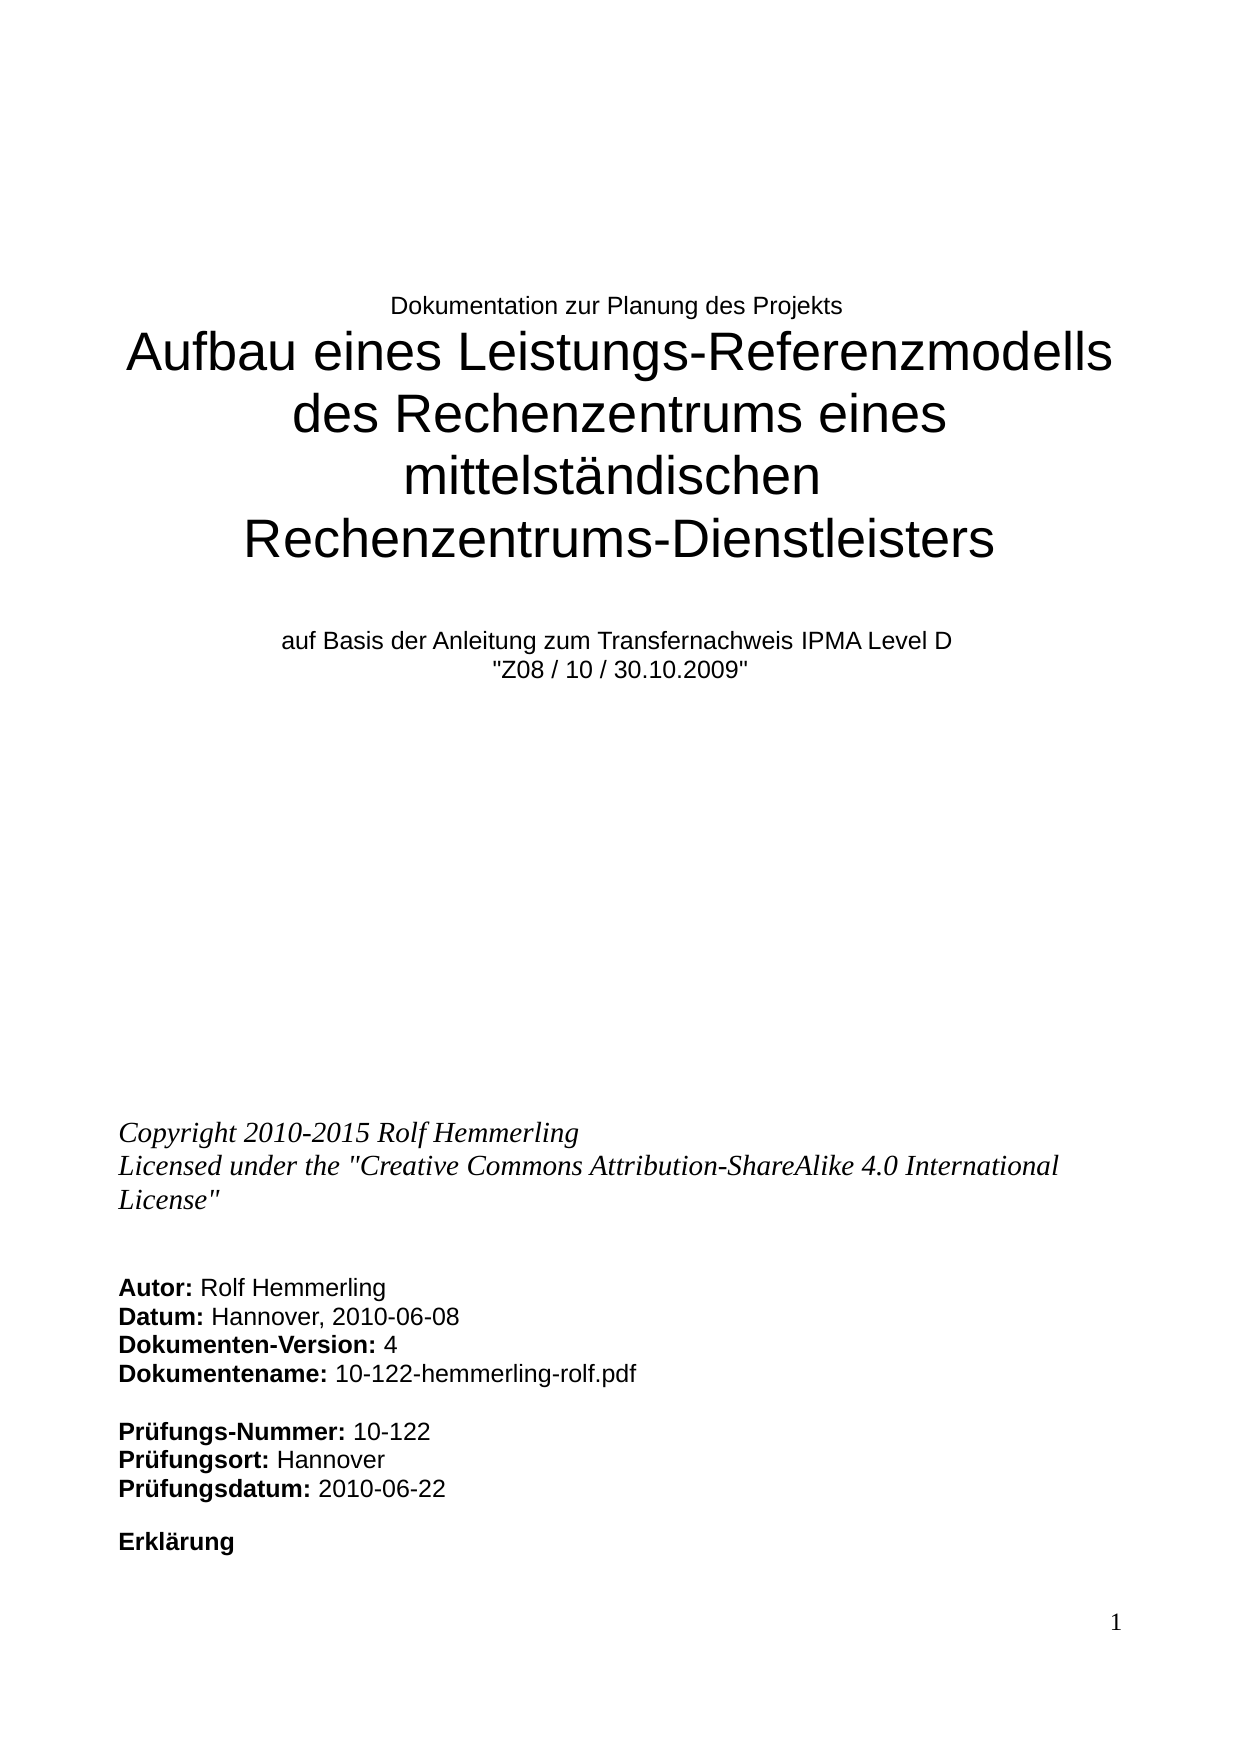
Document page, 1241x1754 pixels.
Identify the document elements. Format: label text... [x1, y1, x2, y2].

text Prüfungs-Nummer: 10-122 [118, 1417, 1122, 1445]
text Rechenzentrums-Dienstleisters [118, 506, 1122, 568]
text Dokumenten-Version: 4 [118, 1330, 1122, 1359]
text Dokumentation zur Planung des Projekts [118, 291, 1122, 319]
text Licensed under the "Creative Commons Attribution-ShareAlike 4.0 International License" [118, 1148, 1122, 1215]
text Prüfungsdatum: 2010-06-22 [118, 1474, 1122, 1503]
text "Z08 / 10 / 30.10.2009" [118, 655, 1122, 683]
text Copyright 2010-2015 Rolf Hemmerling [118, 1115, 1122, 1148]
text auf Basis der Anleitung zum Transfernachweis IPMA Level D [118, 626, 1122, 655]
text Aufbau eines Leistungs-Referenzmodells des Rechenzentrums eines mittelständischen [118, 319, 1122, 506]
text Erklärung [118, 1527, 1122, 1556]
text Prüfungsort: Hannover [118, 1445, 1122, 1474]
text Dokumentename: 10-122-hemmerling-rolf.pdf [118, 1359, 1122, 1388]
text Autor: Rolf Hemmerling [118, 1273, 1122, 1302]
text Datum: Hannover, 2010-06-08 [118, 1302, 1122, 1330]
